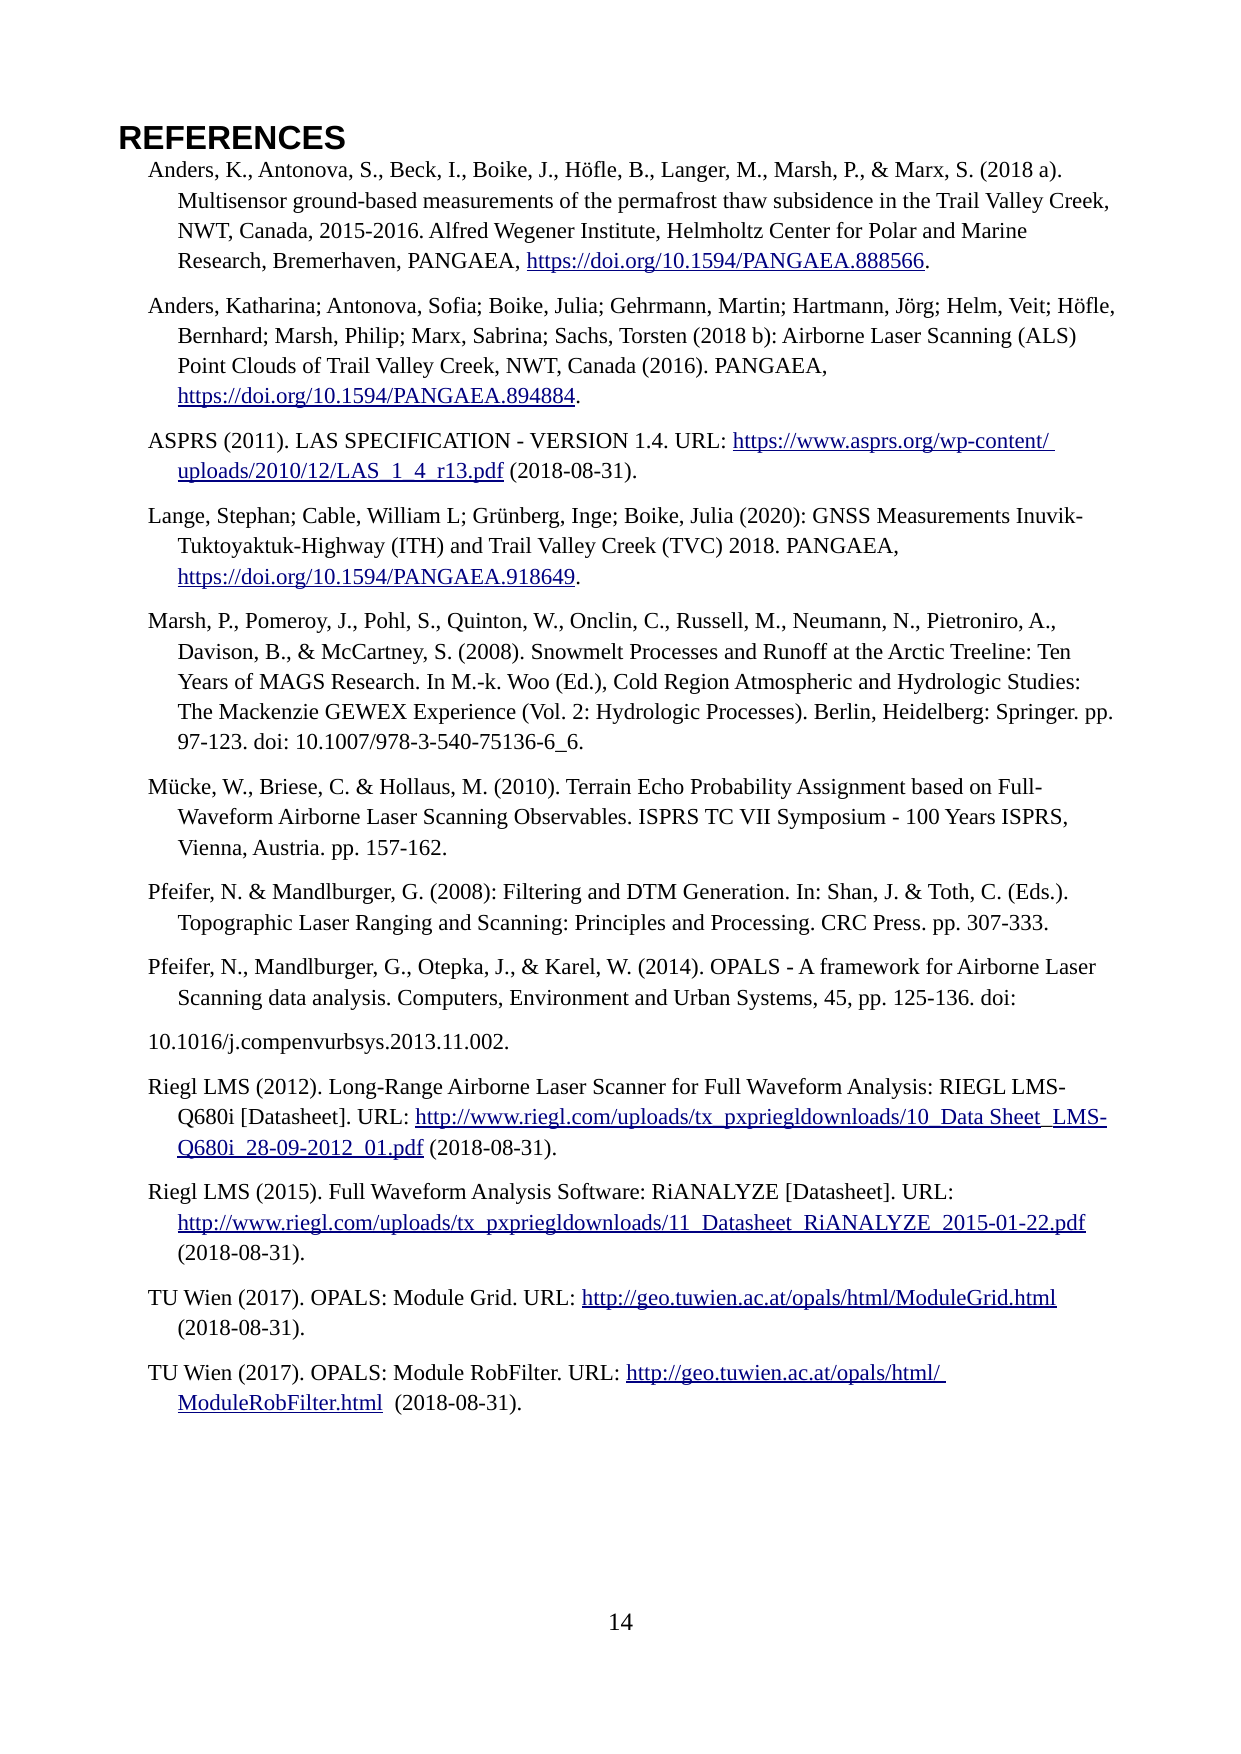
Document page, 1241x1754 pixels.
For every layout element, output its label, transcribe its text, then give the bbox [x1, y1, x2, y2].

text Anders, Katharina; Antonova, Sofia; Boike, Julia; Gehrmann, Martin; Hartmann, Jörg; Helm, Veit; Höfle, Bernhard; Marsh, Philip; Marx, Sabrina; Sachs, Torsten (2018 b): Airborne Laser Scanning (ALS) Point Clouds of Trail Valley Creek, NWT, Canada (2016). PANGAEA, https://doi.org/10.1594/PANGAEA.894884. [148, 292, 1122, 409]
text Pfeifer, N. & Mandlburger, G. (2008): Filtering and DTM Generation. In: Shan, J. & Toth, C. (Eds.). Topographic Laser Ranging and Scanning: Principles and Processing. CRC Press. pp. 307-333. [148, 878, 1122, 935]
text Anders, K., Antonova, S., Beck, I., Boike, J., Höfle, B., Langer, M., Marsh, P., & Marx, S. (2018 a). Multisensor ground-based measurements of the permafrost thaw subsidence in the Trail Valley Creek, NWT, Canada, 2015-2016. Alfred Wegener Institute, Helmholtz Center for Polar and Marine Research, Bremerhaven, PANGAEA, https://doi.org/10.1594/PANGAEA.888566. [148, 157, 1122, 273]
text TU Wien (2017). OPALS: Module Grid. URL: http://geo.tuwien.ac.at/opals/html/ModuleGrid.html (2018-08-31). [148, 1284, 1122, 1340]
text 10.1016/j.compenvurbsys.2013.11.002. [148, 1028, 1122, 1055]
subtitle REFERENCES [118, 118, 1122, 157]
text Mücke, W., Briese, C. & Hollaus, M. (2010). Terrain Echo Probability Assignment based on Full-Waveform Airborne Laser Scanning Observables. ISPRS TC VII Symposium - 100 Years ISPRS, Vienna, Austria. pp. 157-162. [148, 773, 1122, 860]
text Marsh, P., Pomeroy, J., Pohl, S., Quinton, W., Onclin, C., Russell, M., Neumann, N., Pietroniro, A., Davison, B., & McCartney, S. (2008). Snowmelt Processes and Runoff at the Arctic Treeline: Ten Years of MAGS Research. In M.-k. Woo (Ed.), Cold Region Atmospheric and Hydrologic Studies: The Mackenzie GEWEX Experience (Vol. 2: Hydrologic Processes). Berlin, Heidelberg: Springer. pp. 97-123. doi: 10.1007/978-3-540-75136-6_6. [148, 608, 1122, 755]
text Riegl LMS (2012). Long-Range Airborne Laser Scanner for Full Waveform Analysis: RIEGL LMS-Q680i [Datasheet]. URL: http://www.riegl.com/uploads/tx_pxpriegldownloads/10_Data Sheet_LMS-Q680i_28-09-2012_01.pdf (2018-08-31). [148, 1073, 1122, 1160]
text TU Wien (2017). OPALS: Module RobFilter. URL: http://geo.tuwien.ac.at/opals/html/ ModuleRobFilter.html (2018-08-31). [148, 1359, 1122, 1415]
text Lange, Stephan; Cable, William L; Grünberg, Inge; Boike, Julia (2020): GNSS Measurements Inuvik-Tuktoyaktuk-Highway (ITH) and Trail Valley Creek (TVC) 2018. PANGAEA, https://doi.org/10.1594/PANGAEA.918649. [148, 502, 1122, 589]
text ASPRS (2011). LAS SPECIFICATION - VERSION 1.4. URL: https://www.asprs.org/wp-content/ uploads/2010/12/LAS_1_4_r13.pdf (2018-08-31). [148, 427, 1122, 484]
text Riegl LMS (2015). Full Waveform Analysis Software: RiANALYZE [Datasheet]. URL: http://www.riegl.com/uploads/tx_pxpriegldownloads/11_Datasheet_RiANALYZE_2015-01-22.pdf (2018-08-31). [148, 1178, 1122, 1265]
text Pfeifer, N., Mandlburger, G., Otepka, J., & Karel, W. (2014). OPALS - A framework for Airborne Laser Scanning data analysis. Computers, Environment and Urban Systems, 45, pp. 125-136. doi: [148, 953, 1122, 1010]
